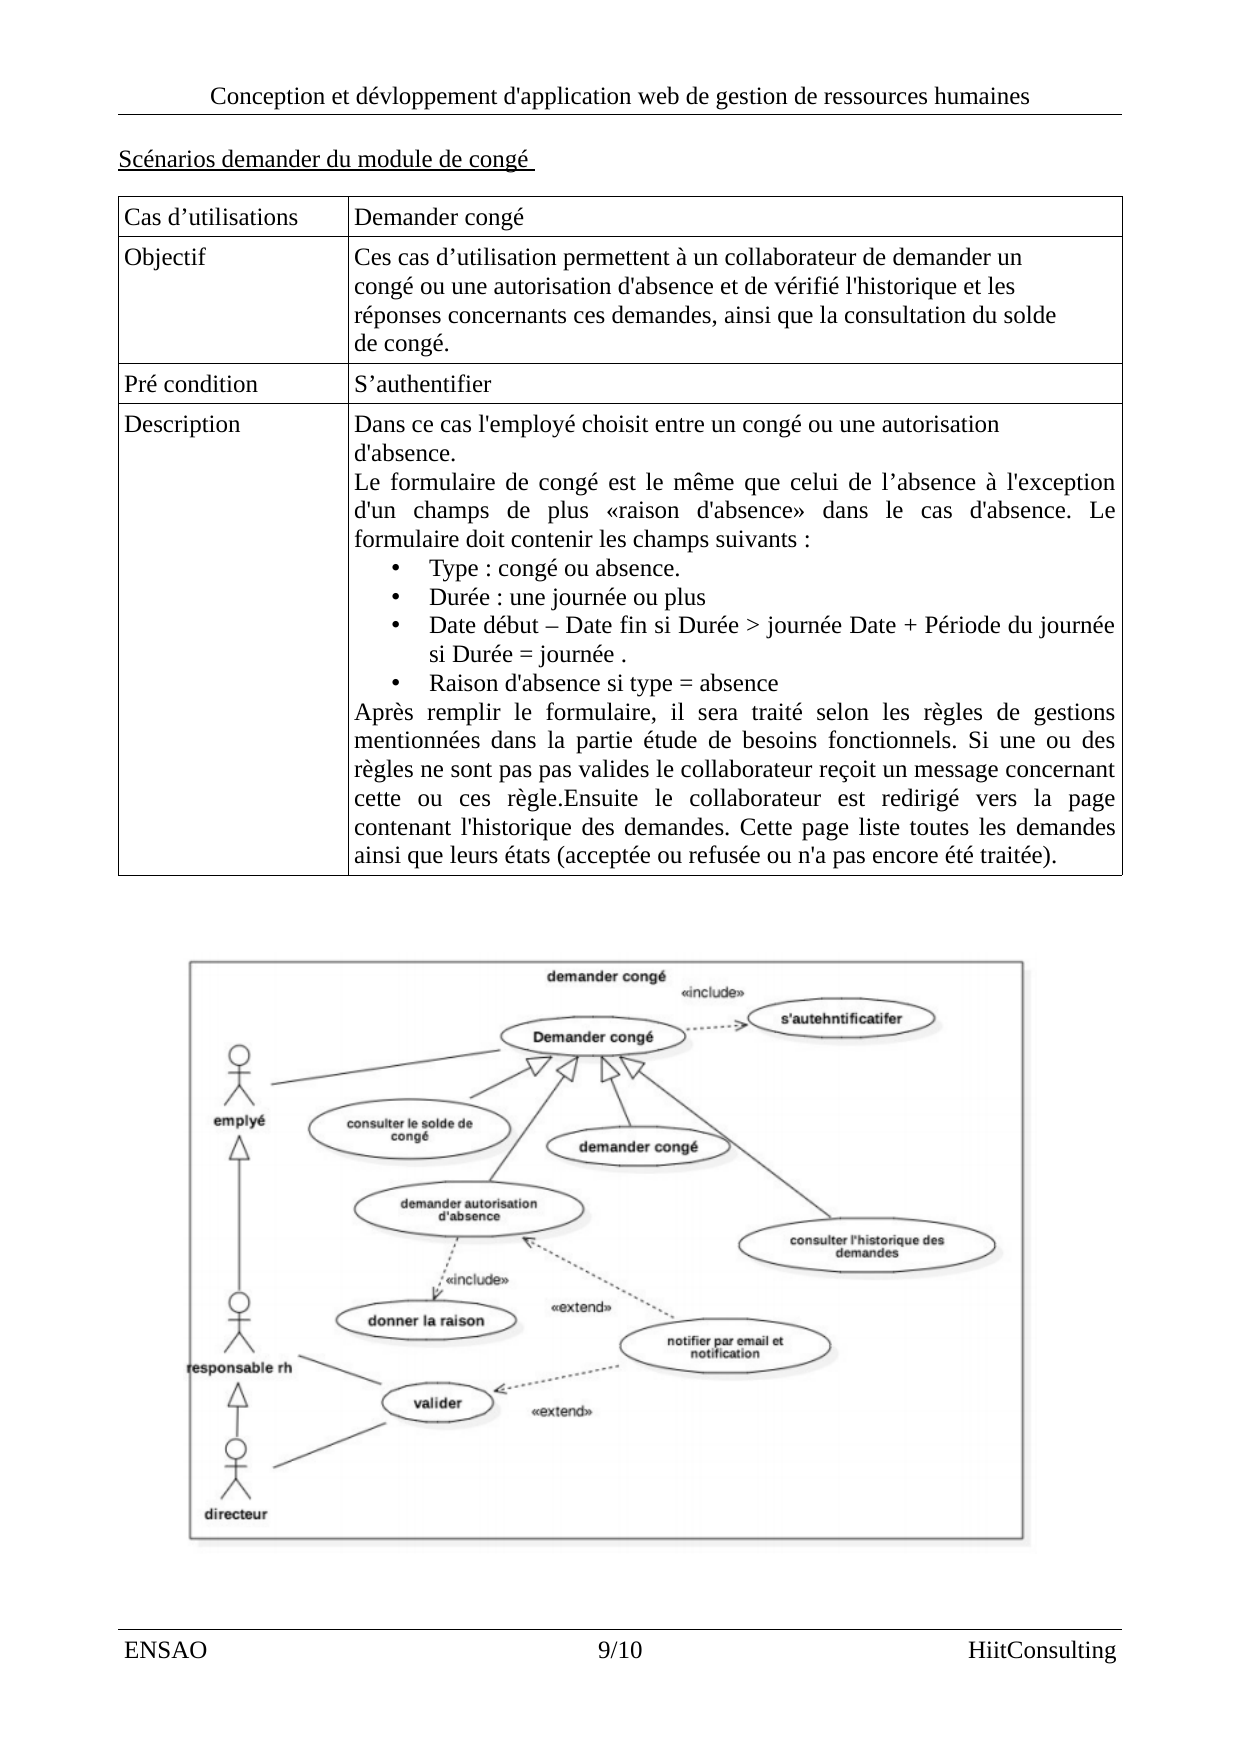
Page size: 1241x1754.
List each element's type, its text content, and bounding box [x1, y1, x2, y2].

table_cell Objectif [119, 237, 348, 363]
table_cell Description [119, 404, 348, 875]
table_cell S’authentifier [349, 364, 1122, 403]
table_header Cas d’utilisations [119, 197, 348, 236]
picture [183, 952, 1038, 1554]
table_cell Ces cas d’utilisation permettent à un collaborateur de demander un congé ou une autorisation d'absence et de vérifié l'historique et les réponses concernants ces demandes, ainsi que la consultation du solde de congé. [349, 237, 1122, 363]
text Scénarios demander du module de congé [118, 144, 1122, 173]
table_cell Pré condition [119, 364, 348, 403]
table_header Demander congé [349, 197, 1122, 236]
table_cell Dans ce cas l'employé choisit entre un congé ou une autorisation d'absence. Le formulaire de congé est le même que celui de l’absence à l'exception d'un champs de plus «raison d'absence» dans le cas d'absence. Le formulaire doit contenir les champs suivants : Type : congé ou absence. Durée : une journée ou plus Date début – Date fin si Durée > journée Date + Période du journée si Durée = journée . Raison d'absence si type = absence Après remplir le formulaire, il sera traité selon les règles de gestions mentionnées dans la partie étude de besoins fonctionnels. Si une ou des règles ne sont pas pas valides le collaborateur reçoit un message concernant cette ou ces règle.Ensuite le collaborateur est redirigé vers la page contenant l'historique des demandes. Cette page liste toutes les demandes ainsi que leurs états (acceptée ou refusée ou n'a pas encore été traitée). [349, 404, 1122, 875]
